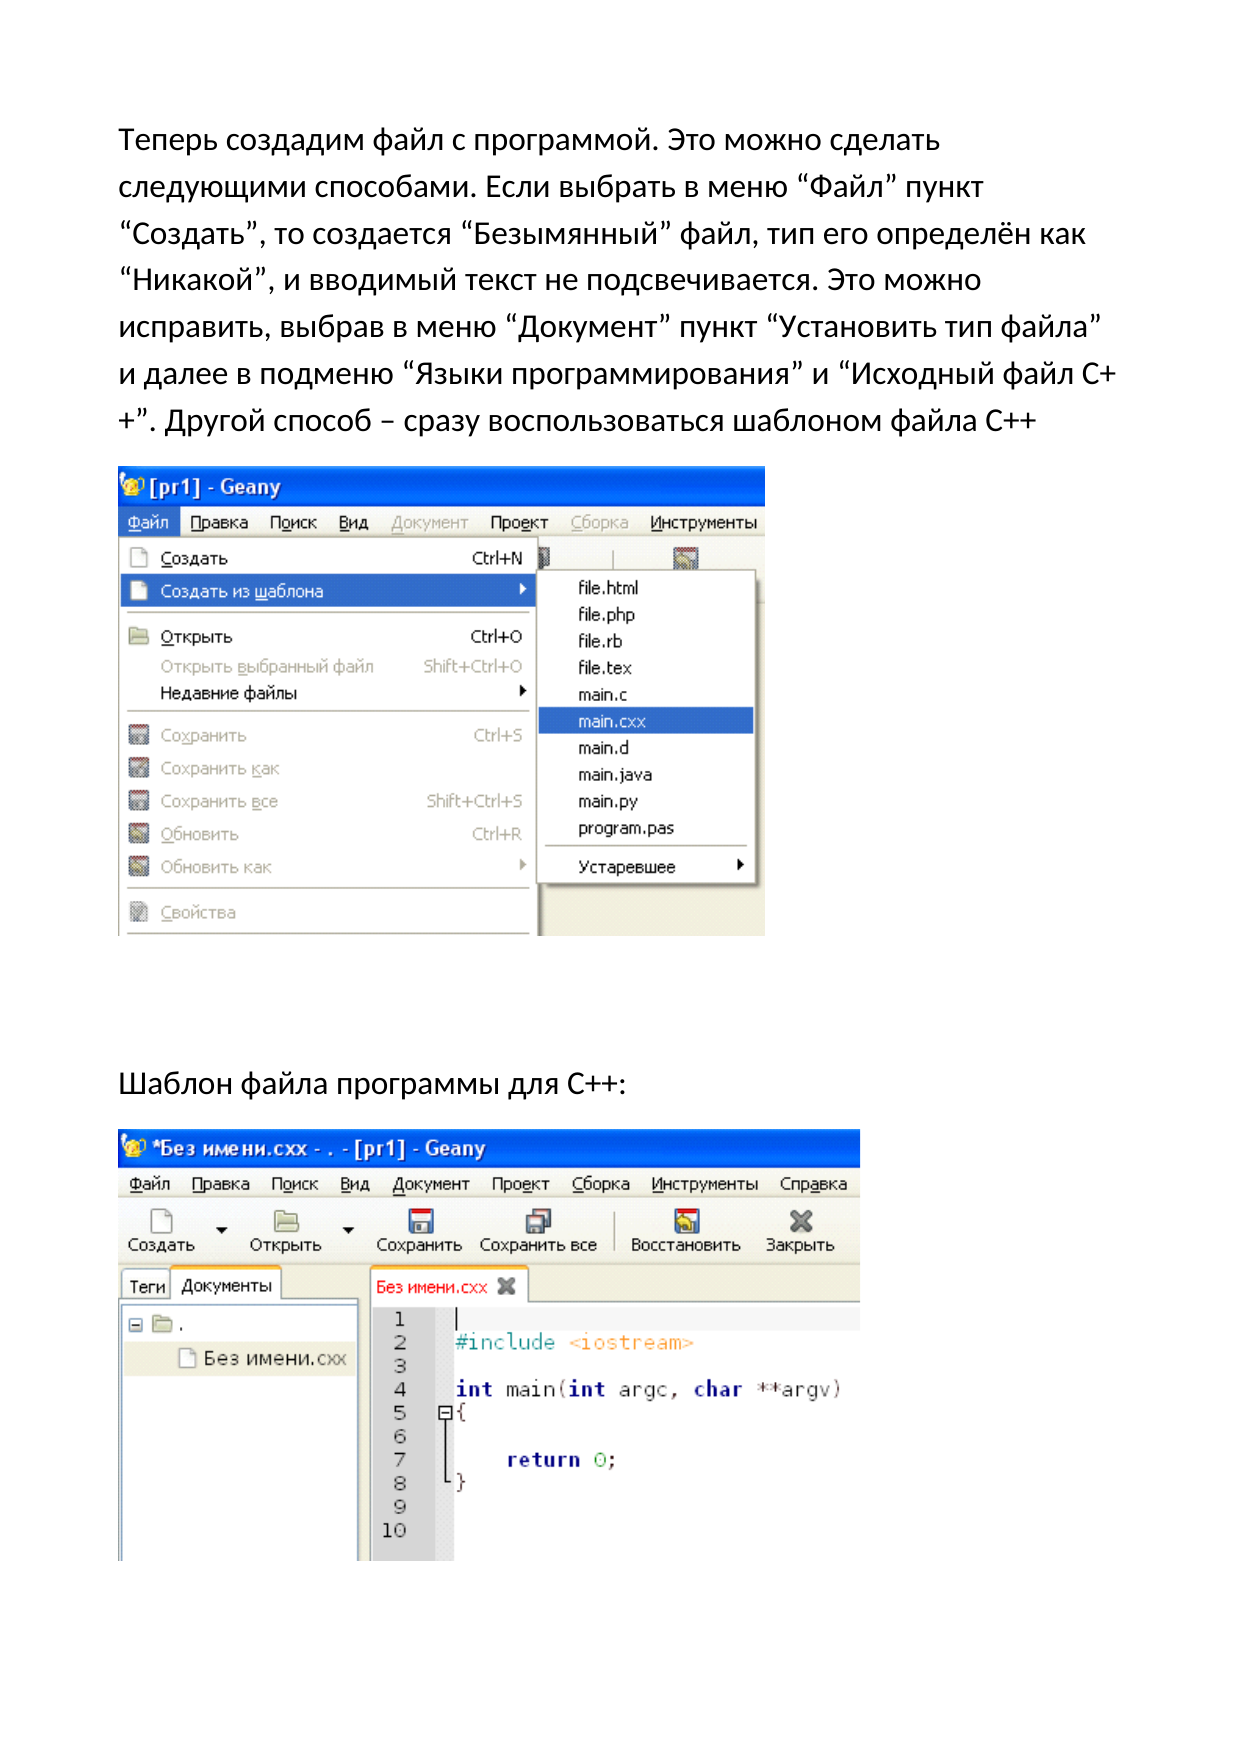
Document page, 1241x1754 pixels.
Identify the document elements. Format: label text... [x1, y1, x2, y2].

text Шаблон файла программы для С++: [118, 1062, 1122, 1103]
text Теперь создадим файл с программой. Это можно сделать следующими способами. Если выбрать в меню “Файл” пункт “Создать”, то создается “Безымянный” файл, тип его определён как “Никакой”, и вводимый текст не подсвечивается. Это можно исправить, выбрав в меню “Документ” пункт “Установить тип файла” и далее в подменю “Языки программирования” и “Исходный файл С++”. Другой способ – сразу воспользоваться шаблоном файла С++ [118, 118, 1122, 439]
